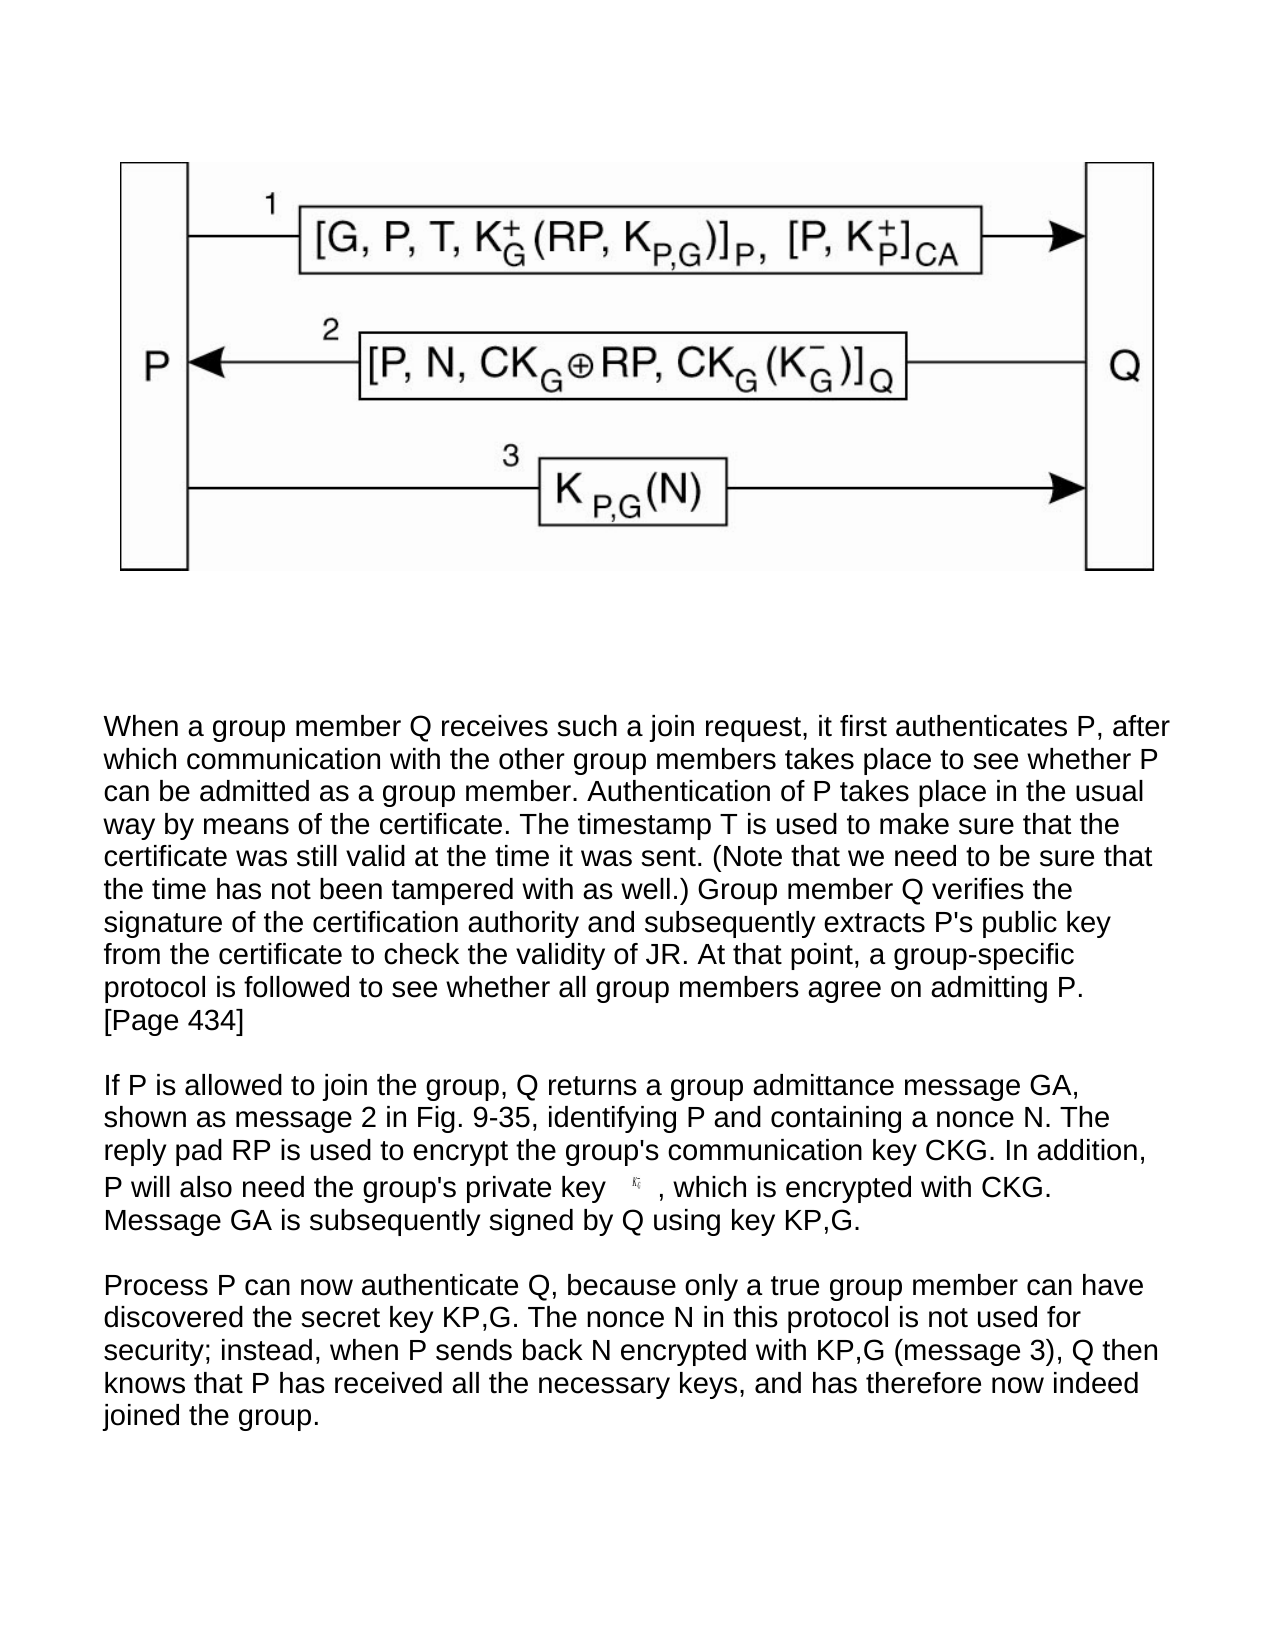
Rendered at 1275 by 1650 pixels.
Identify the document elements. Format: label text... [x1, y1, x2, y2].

text Process P can now authenticate Q, because only a true group member can have discovered the secret key KP,G. The nonce N in this protocol is not used for security; instead, when P sends back N encrypted with KP,G (message 3), Q then knows that P has received all the necessary keys, and has therefore now indeed joined the group. [103, 1269, 1172, 1432]
text [Page 434] [103, 1003, 1172, 1036]
text When a group member Q receives such a join request, it first authenticates P, after which communication with the other group members takes place to see whether P can be admitted as a group member. Authentication of P takes place in the usual way by means of the certificate. The timestamp T is used to make sure that the certificate was still valid at the time it was sent. (Note that we need to be sure that the time has not been tampered with as well.) Group member Q verifies the signature of the certification authority and subsequently extracts P's public key from the certificate to check the validity of JR. At that point, a group-specific protocol is followed to see whether all group members agree on admitting P. [103, 710, 1172, 1003]
picture [120, 162, 1155, 571]
picture [631, 1175, 641, 1189]
text If P is allowed to join the group, Q returns a group admittance message GA, shown as message 2 in Fig. 9-35, identifying P and containing a nonce N. The reply pad RP is used to encrypt the group's communication key CKG. In addition, P will also need the group's private key , which is encrypted with CKG. Message GA is subsequently signed by Q using key KP,G. [103, 1069, 1172, 1236]
